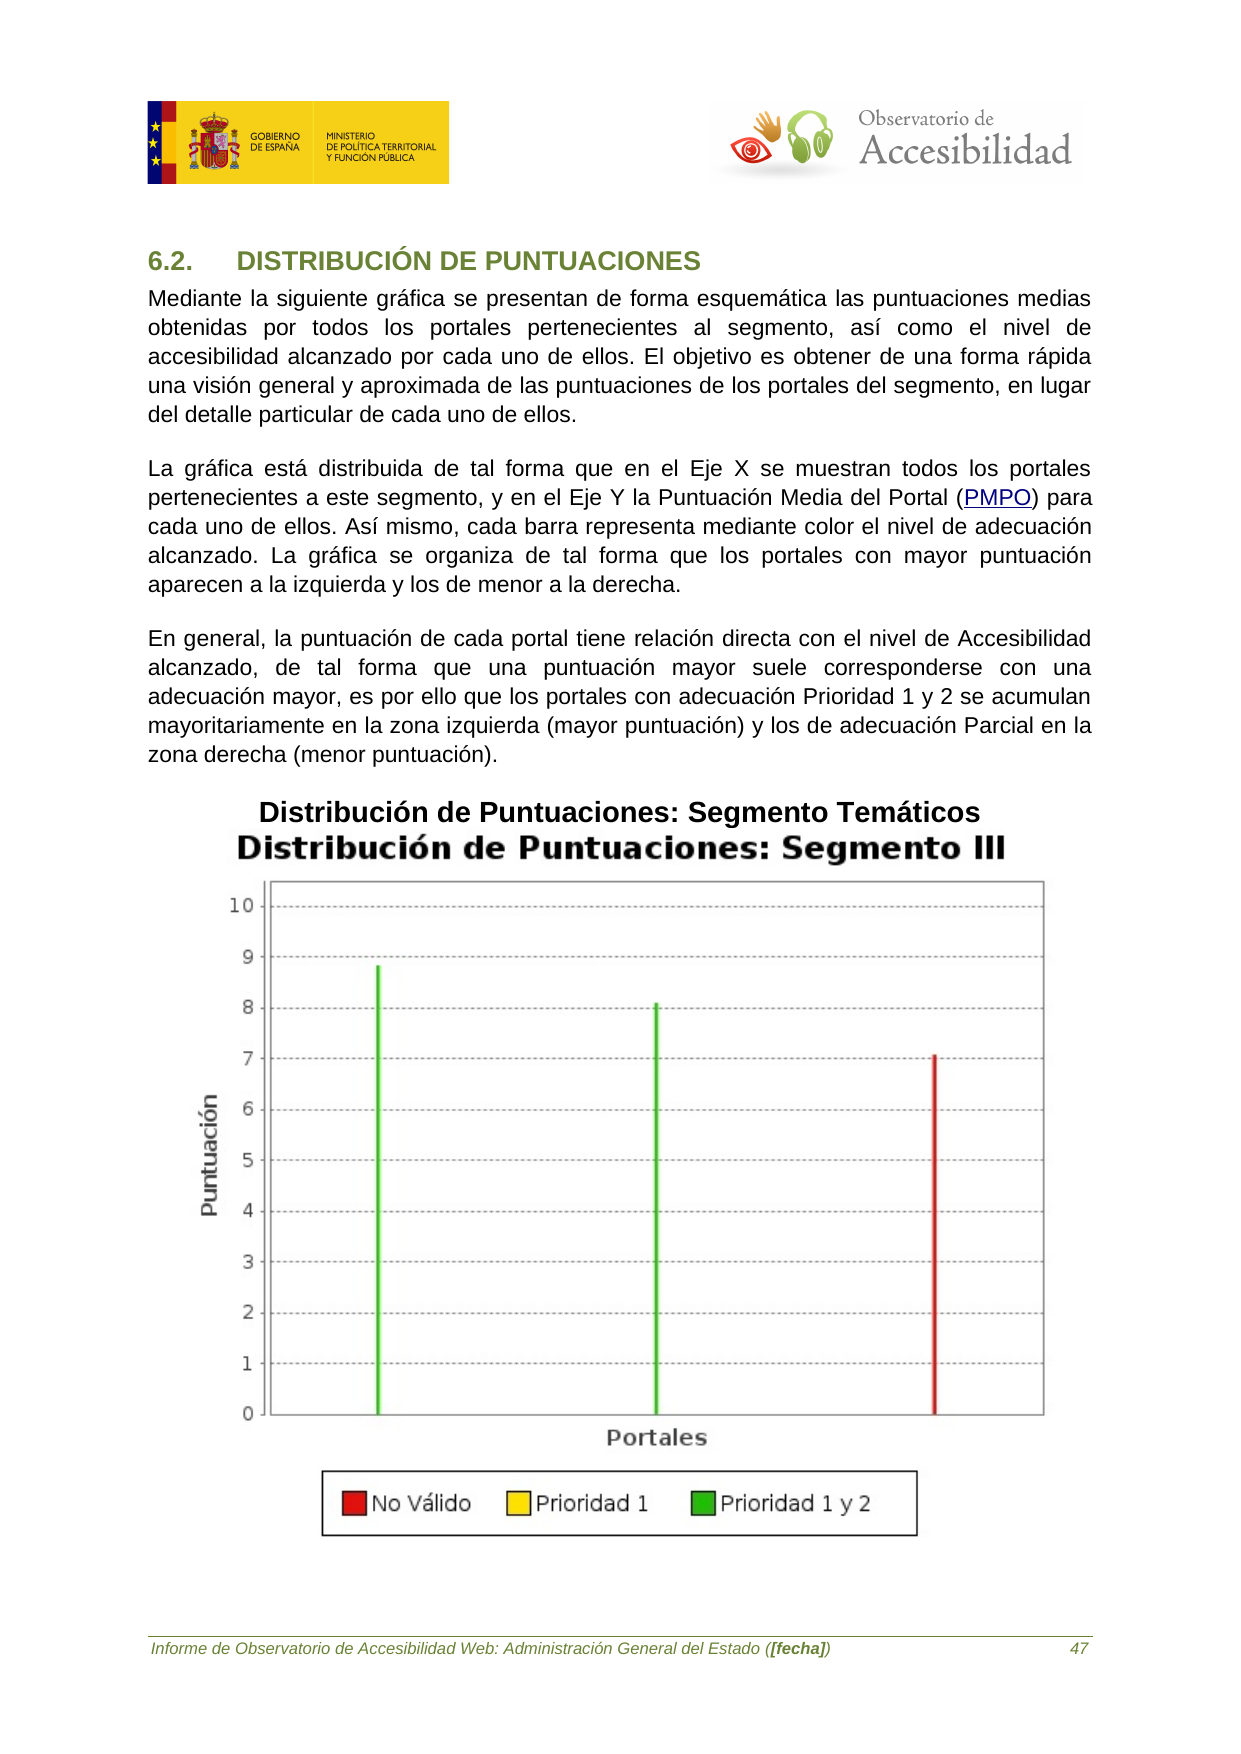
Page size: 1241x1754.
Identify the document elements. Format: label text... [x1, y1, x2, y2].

text Distribución de Puntuaciones: Segmento Temáticos [148, 795, 1092, 828]
subtitle Distribución de puntuaciones [148, 245, 1092, 276]
text La gráfica está distribuida de tal forma que en el Eje X se muestran todos los portales pertenecientes a este segmento, y en el Eje Y la Puntuación Media del Portal (PMPO) para cada uno de ellos. Así mismo, cada barra representa mediante color el nivel de adecuación alcanzado. La gráfica se organiza de tal forma que los portales con mayor puntuación aparecen a la izquierda y los de menor a la derecha. [148, 455, 1092, 597]
text Mediante la siguiente gráfica se presentan de forma esquemática las puntuaciones medias obtenidas por todos los portales pertenecientes al segmento, así como el nivel de accesibilidad alcanzado por cada uno de ellos. El objetivo es obtener de una forma rápida una visión general y aproximada de las puntuaciones de los portales del segmento, en lugar del detalle particular de cada uno de ellos. [148, 285, 1092, 427]
picture [178, 828, 1062, 1538]
picture [147, 101, 450, 184]
text En general, la puntuación de cada portal tiene relación directa con el nivel de Accesibilidad alcanzado, de tal forma que una puntuación mayor suele corresponderse con una adecuación mayor, es por ello que los portales con adecuación Prioridad 1 y 2 se acumulan mayoritariamente en la zona izquierda (mayor puntuación) y los de adecuación Parcial en la zona derecha (menor puntuación). [148, 625, 1092, 767]
picture [710, 101, 1086, 184]
